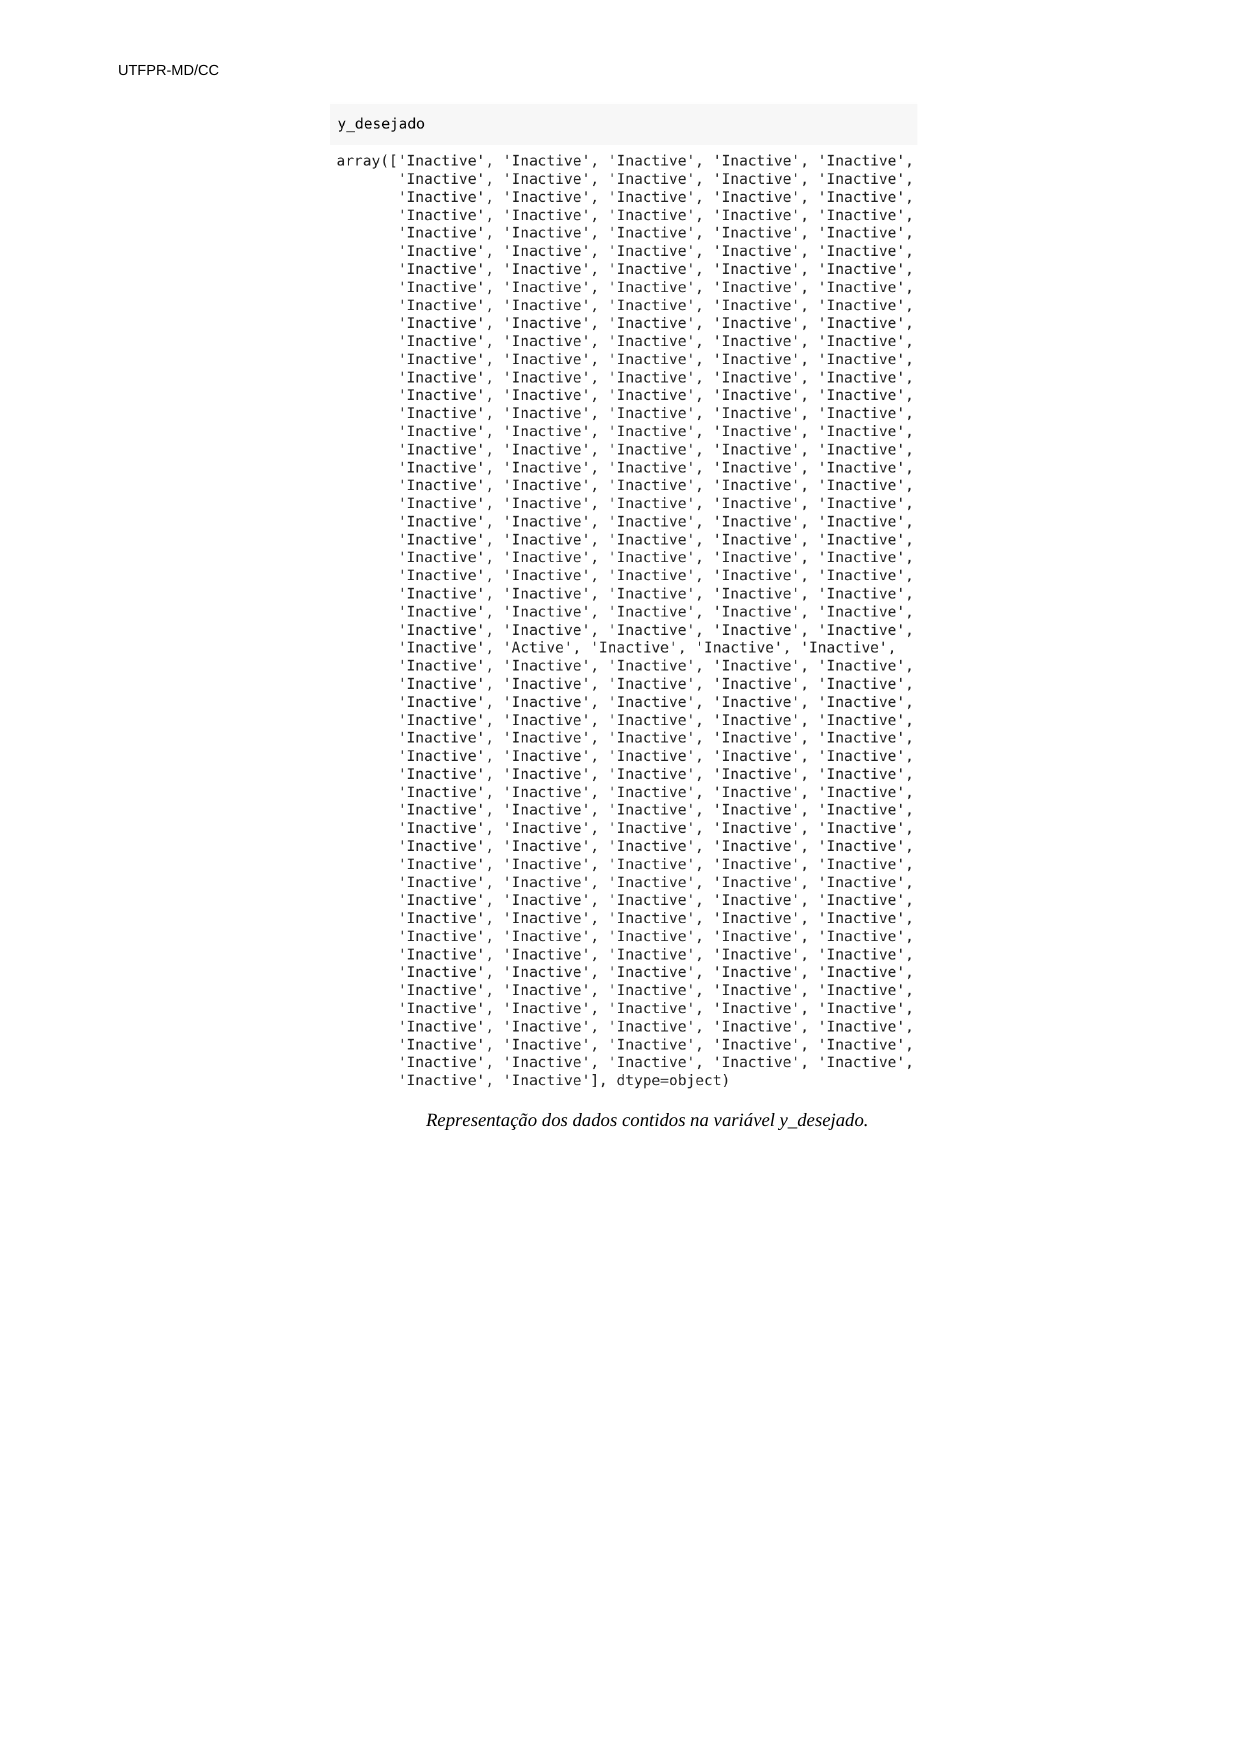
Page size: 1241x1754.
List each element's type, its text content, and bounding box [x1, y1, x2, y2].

subtitle Representação dos dados contidos na variável y_desejado. [222, 1089, 1073, 1131]
picture [330, 102, 918, 1094]
